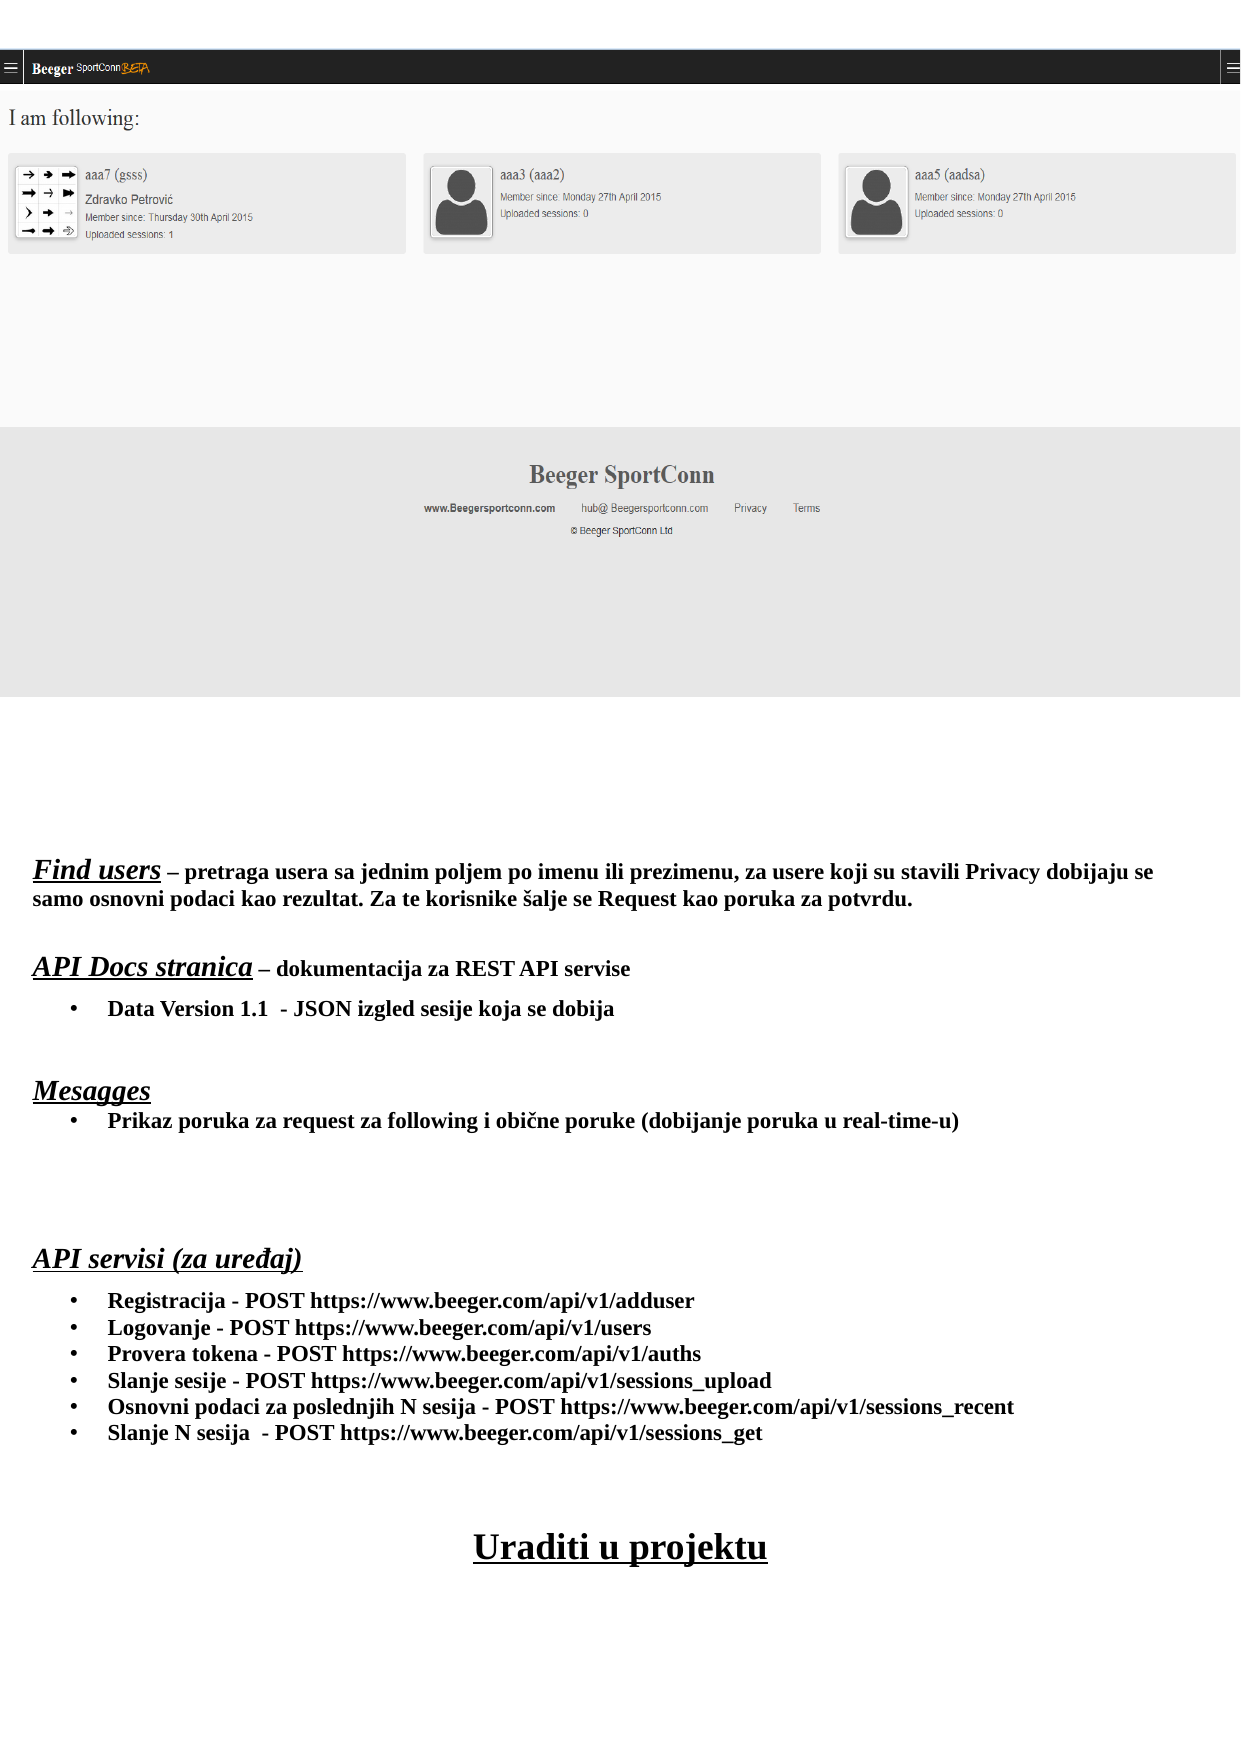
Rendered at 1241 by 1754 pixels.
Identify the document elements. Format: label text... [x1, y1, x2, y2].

list Provera tokena - POST https://www.beeger.com/api/v1/auths [70, 1340, 1208, 1367]
text Uraditi u projektu [32, 1525, 1208, 1568]
list Logovanje - POST https://www.beeger.com/api/v1/users [70, 1314, 1208, 1340]
text Find users – pretraga usera sa jednim poljem po imenu ili prezimenu, za usere koji su stavili Privacy dobijaju se samo osnovni podaci kao rezultat. Za te korisnike šalje se Request kao poruka za potvrdu. [32, 852, 1208, 912]
list Prikaz poruka za request za following i obične poruke (dobijanje poruka u real-time-u) [70, 1107, 1208, 1133]
list Data Version 1.1 - JSON izgled sesije koja se dobija [70, 995, 1208, 1022]
list Slanje N sesija - POST https://www.beeger.com/api/v1/sessions_get [70, 1419, 1208, 1446]
subtitle API Docs stranica – dokumentacija za REST API servise [32, 949, 1208, 983]
subtitle API servisi (za uređaj) [32, 1242, 1208, 1275]
text Mesagges [32, 1073, 1208, 1107]
list Slanje sesije - POST https://www.beeger.com/api/v1/sessions_upload [70, 1367, 1208, 1393]
list Registracija - POST https://www.beeger.com/api/v1/adduser [70, 1288, 1208, 1314]
list Osnovni podaci za poslednjih N sesija - POST https://www.beeger.com/api/v1/sessions_recent [70, 1393, 1208, 1419]
